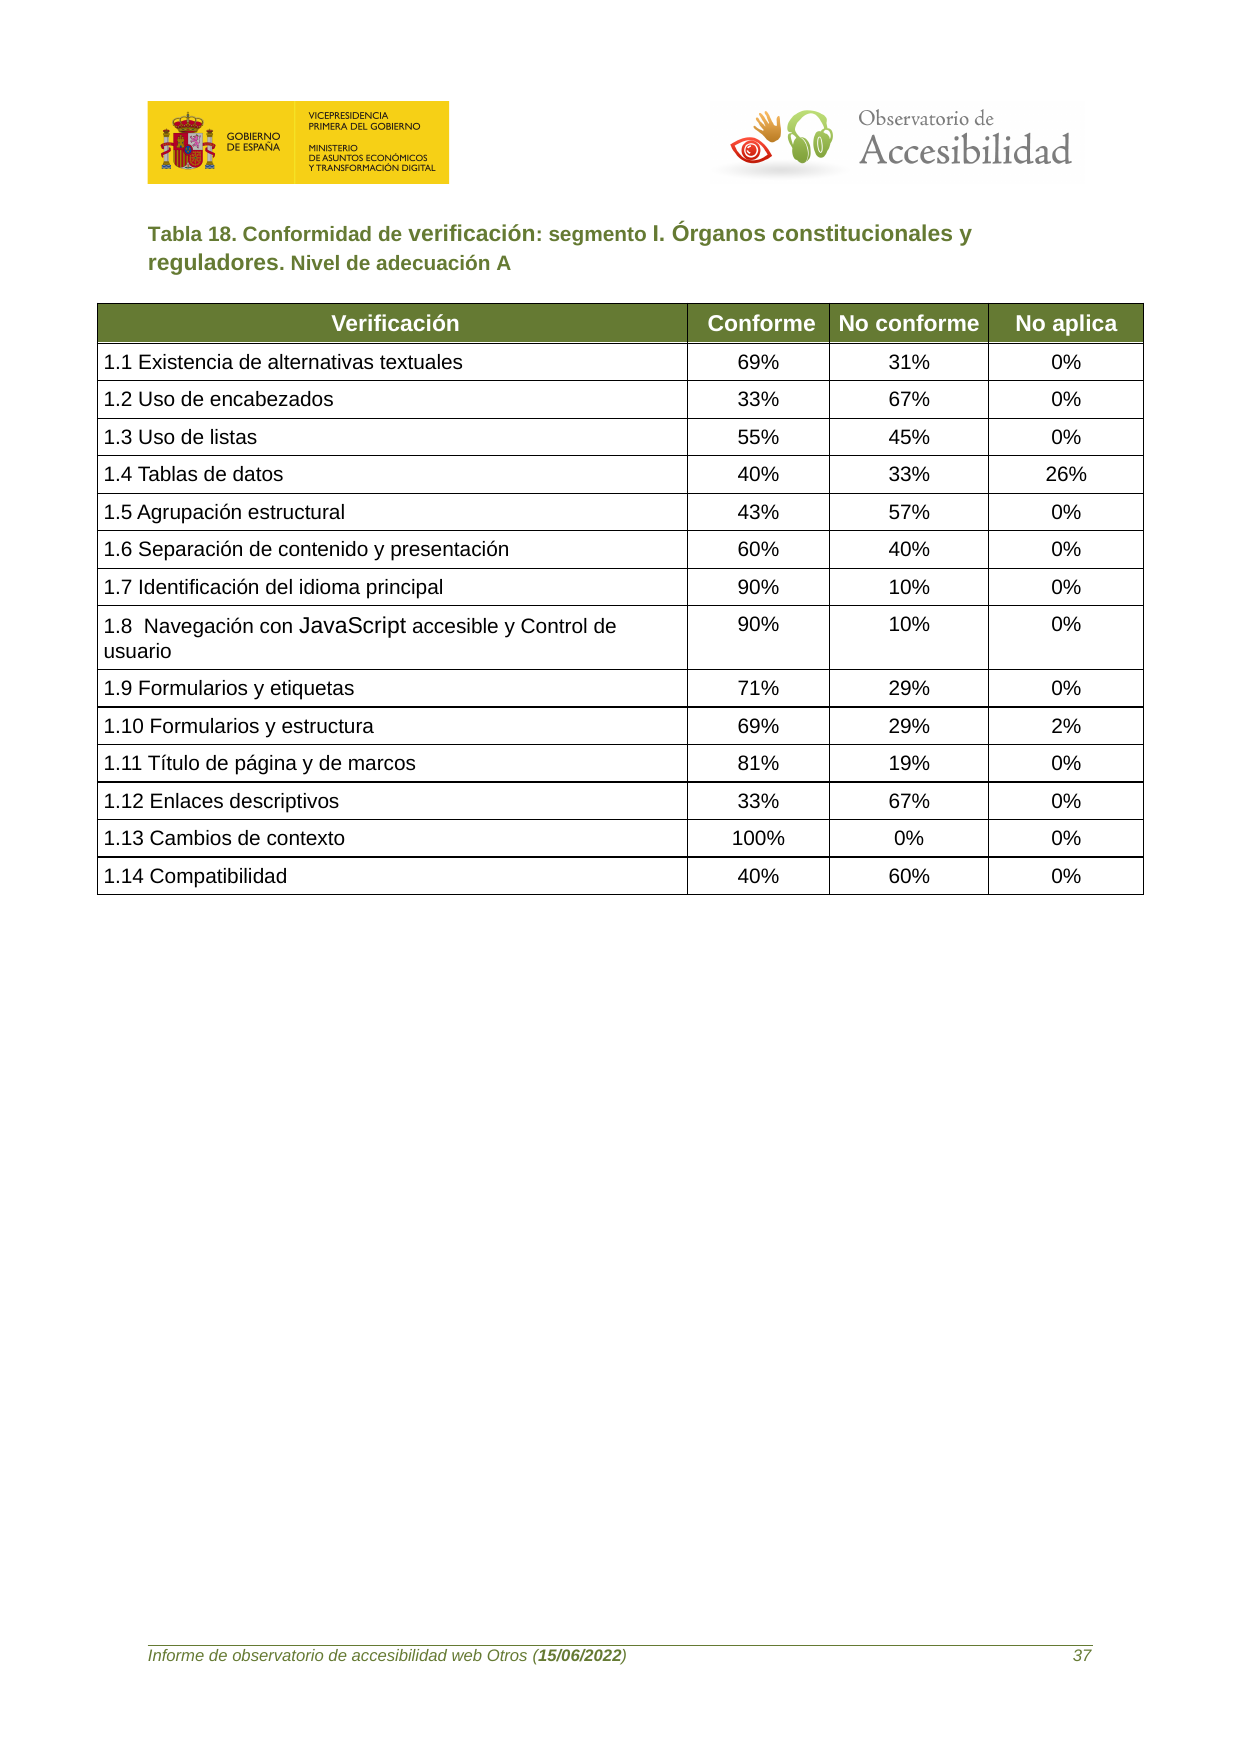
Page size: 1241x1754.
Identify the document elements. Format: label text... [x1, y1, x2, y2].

table_cell 10% [830, 606, 988, 669]
table_cell 1.7 Identificación del idioma principal [98, 569, 687, 605]
table_cell 60% [830, 858, 988, 894]
table_header Conforme [688, 304, 829, 342]
table_cell 1.2 Uso de encabezados [98, 381, 687, 417]
table_cell 67% [830, 783, 988, 819]
table_cell 1.10 Formularios y estructura [98, 708, 687, 744]
table_cell 90% [688, 569, 829, 605]
text Tabla 3. Conformidad de verificación: segmento I. Órganos constitucionales y reguladores. Nivel de adecuación A [148, 220, 1092, 275]
picture [710, 101, 1086, 184]
table_cell 33% [688, 783, 829, 819]
table_cell 1.1 Existencia de alternativas textuales [98, 344, 687, 380]
table_cell 45% [830, 419, 988, 455]
table_cell 10% [830, 569, 988, 605]
table_cell 43% [688, 494, 829, 530]
table_cell 33% [830, 456, 988, 492]
picture [147, 101, 450, 184]
table_cell 0% [989, 344, 1143, 380]
table_cell 67% [830, 381, 988, 417]
table_cell 33% [688, 381, 829, 417]
table_cell 40% [830, 531, 988, 567]
table_cell 0% [989, 670, 1143, 706]
table_cell 0% [989, 606, 1143, 669]
table_cell 55% [688, 419, 829, 455]
table_cell 81% [688, 745, 829, 781]
table_cell 1.14 Compatibilidad [98, 858, 687, 894]
table_cell 1.3 Uso de listas [98, 419, 687, 455]
table_cell 69% [688, 344, 829, 380]
table_cell 29% [830, 708, 988, 744]
table_cell 0% [989, 745, 1143, 781]
table_cell 0% [830, 820, 988, 856]
table_cell 1.13 Cambios de contexto [98, 820, 687, 856]
table_cell 0% [989, 381, 1143, 417]
table_cell 1.5 Agrupación estructural [98, 494, 687, 530]
table_cell 2% [989, 708, 1143, 744]
table_header No aplica [989, 304, 1143, 342]
table_header Verificación [98, 304, 687, 342]
table_cell 1.6 Separación de contenido y presentación [98, 531, 687, 567]
table_cell 0% [989, 858, 1143, 894]
table_cell 0% [989, 820, 1143, 856]
table_cell 1.9 Formularios y etiquetas [98, 670, 687, 706]
table_cell 57% [830, 494, 988, 530]
table_cell 0% [989, 569, 1143, 605]
table_cell 0% [989, 494, 1143, 530]
table_cell 0% [989, 531, 1143, 567]
table_cell 1.4 Tablas de datos [98, 456, 687, 492]
table_cell 40% [688, 858, 829, 894]
table_cell 40% [688, 456, 829, 492]
table_cell 90% [688, 606, 829, 669]
table_cell 31% [830, 344, 988, 380]
table_cell 26% [989, 456, 1143, 492]
table_cell 1.8 Navegación con JavaScript accesible y Control de usuario [98, 606, 687, 669]
table_cell 1.12 Enlaces descriptivos [98, 783, 687, 819]
table_cell 71% [688, 670, 829, 706]
table_cell 100% [688, 820, 829, 856]
table_cell 1.11 Título de página y de marcos [98, 745, 687, 781]
table_cell 0% [989, 419, 1143, 455]
table_cell 29% [830, 670, 988, 706]
table_cell 19% [830, 745, 988, 781]
table_cell 0% [989, 783, 1143, 819]
table_cell 69% [688, 708, 829, 744]
table_cell 60% [688, 531, 829, 567]
table_header No conforme [830, 304, 988, 342]
